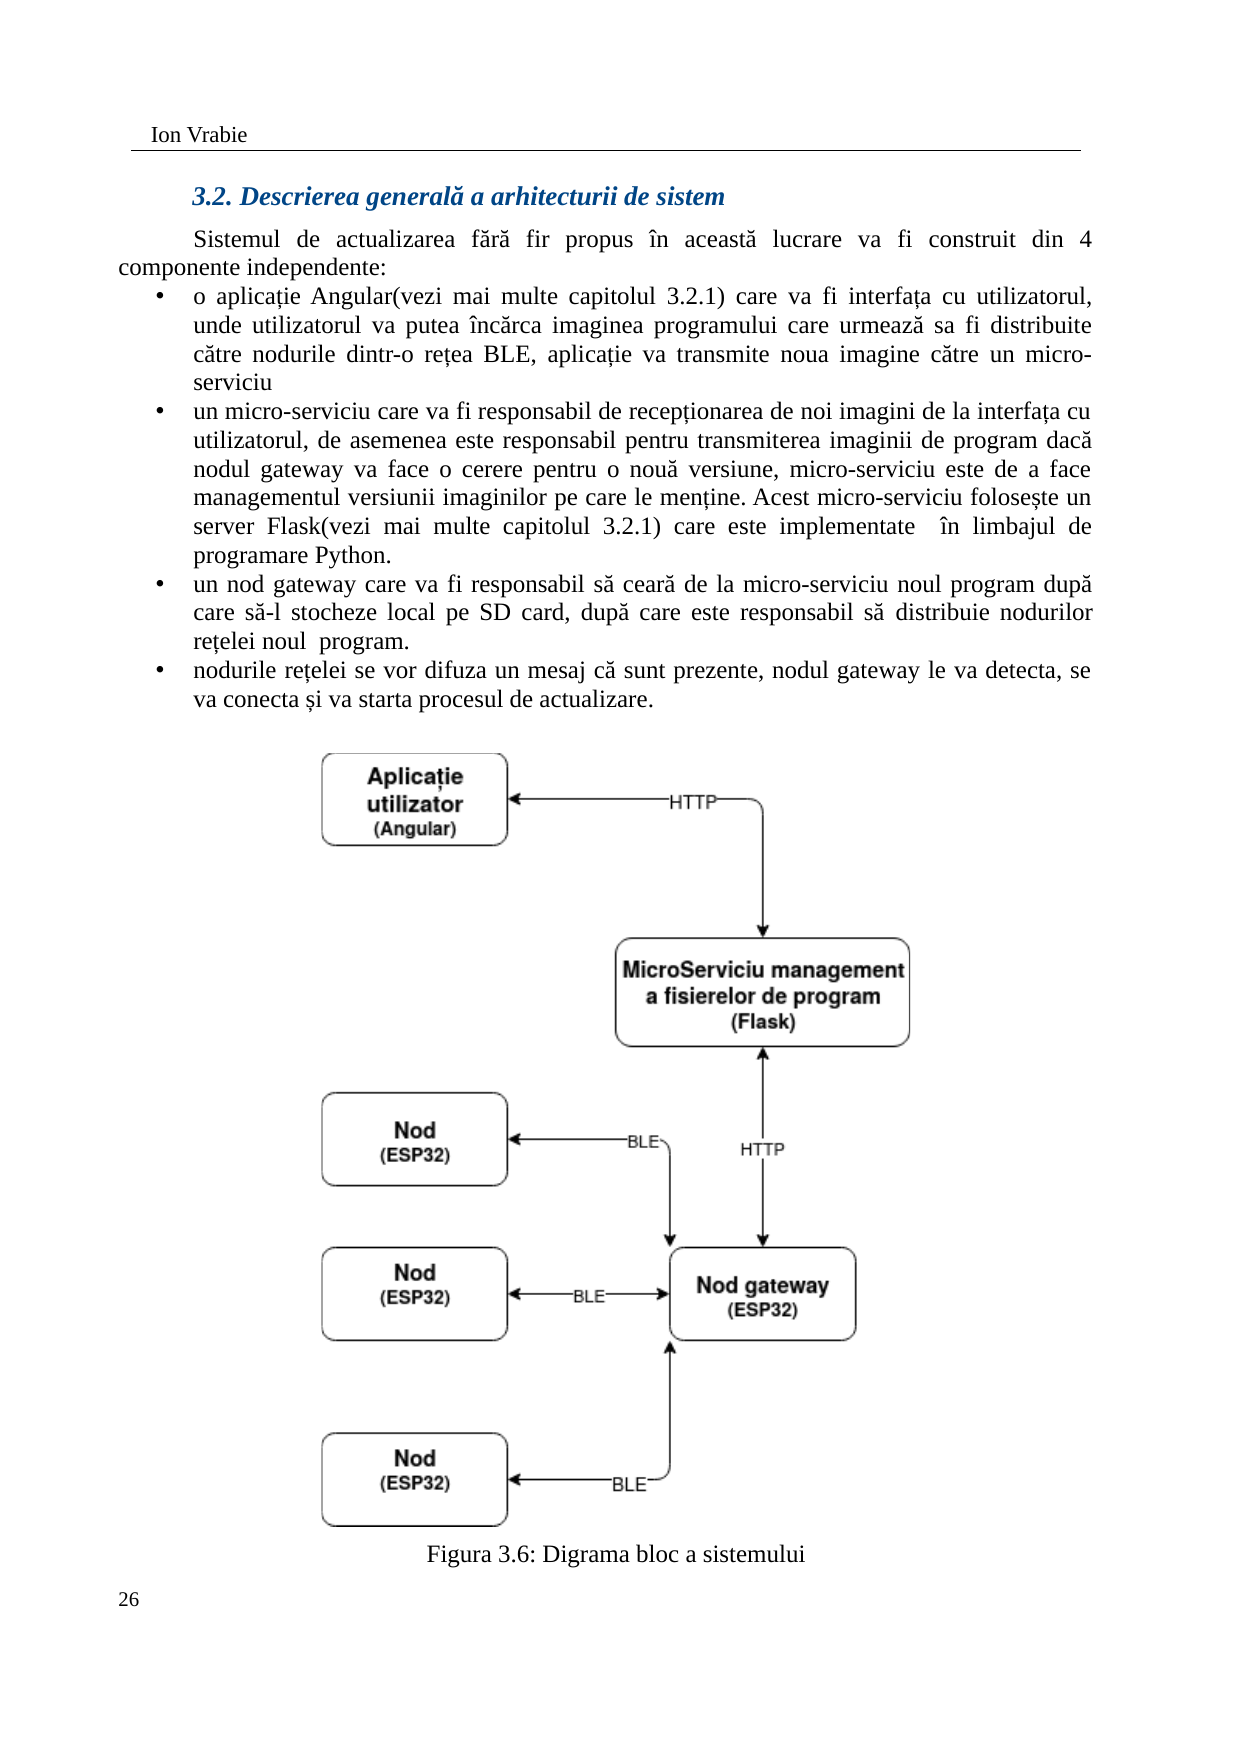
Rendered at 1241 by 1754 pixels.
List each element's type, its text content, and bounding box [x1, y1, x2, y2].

list un nod gateway care va fi responsabil să ceară de la micro-serviciu noul program după care să-l stocheze local pe SD card, după care este responsabil să distribuie nodurilor rețelei noul program. [156, 569, 1093, 655]
subtitle Descrierea generală a arhitecturii de sistem [192, 180, 1093, 211]
list nodurile rețelei se vor difuza un mesaj că sunt prezente, nodul gateway le va detecta, se va conecta și va starta procesul de actualizare. [156, 655, 1093, 712]
text Sistemul de actualizarea fără fir propus în această lucrare va fi construit din 4 componente independente: [118, 224, 1093, 281]
list [322, 741, 910, 753]
picture [321, 753, 910, 1527]
list o aplicație Angular(vezi mai multe capitolul 3.2.1) care va fi interfața cu utilizatorul, unde utilizatorul va putea încărca imaginea programului care urmează sa fi distribuite către nodurile dintr-o rețea BLE, aplicație va transmite noua imagine către un micro-serviciu [156, 281, 1093, 396]
list Figura 3.6: Digrama bloc a sistemului [322, 1527, 910, 1567]
list un micro-serviciu care va fi responsabil de recepționarea de noi imagini de la interfața cu utilizatorul, de asemenea este responsabil pentru transmiterea imaginii de program dacă nodul gateway va face o cerere pentru o nouă versiune, micro-serviciu este de a face managementul versiunii imaginilor pe care le menține. Acest micro-serviciu folosește un server Flask(vezi mai multe capitolul 3.2.1) care este implementate în limbajul de programare Python. [156, 396, 1093, 569]
